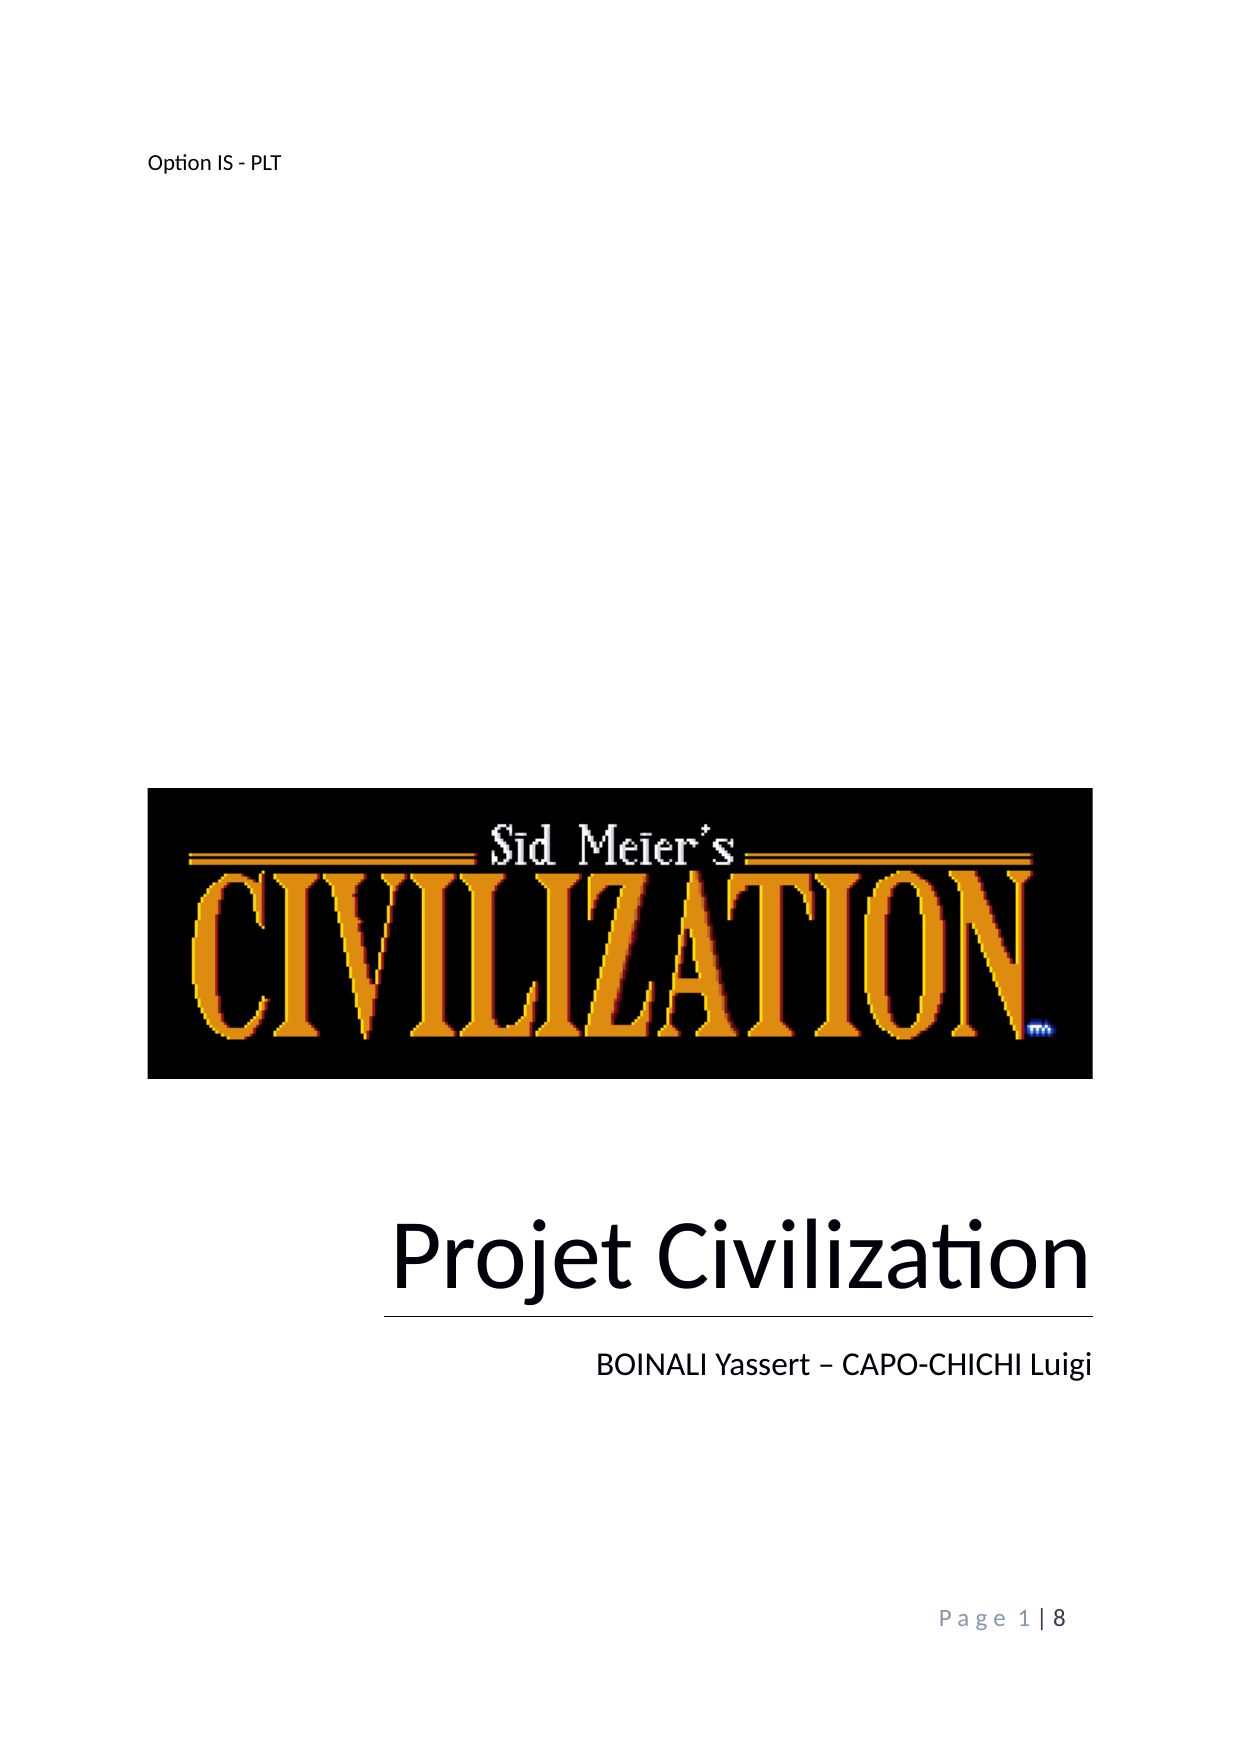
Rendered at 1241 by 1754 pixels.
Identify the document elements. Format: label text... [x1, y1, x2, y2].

text BOINALI Yassert – CAPO-CHICHI Luigi [148, 1343, 1093, 1384]
text Option IS - PLT [148, 148, 1093, 176]
picture [147, 788, 1093, 1079]
text Projet Civilization [384, 1191, 1093, 1316]
